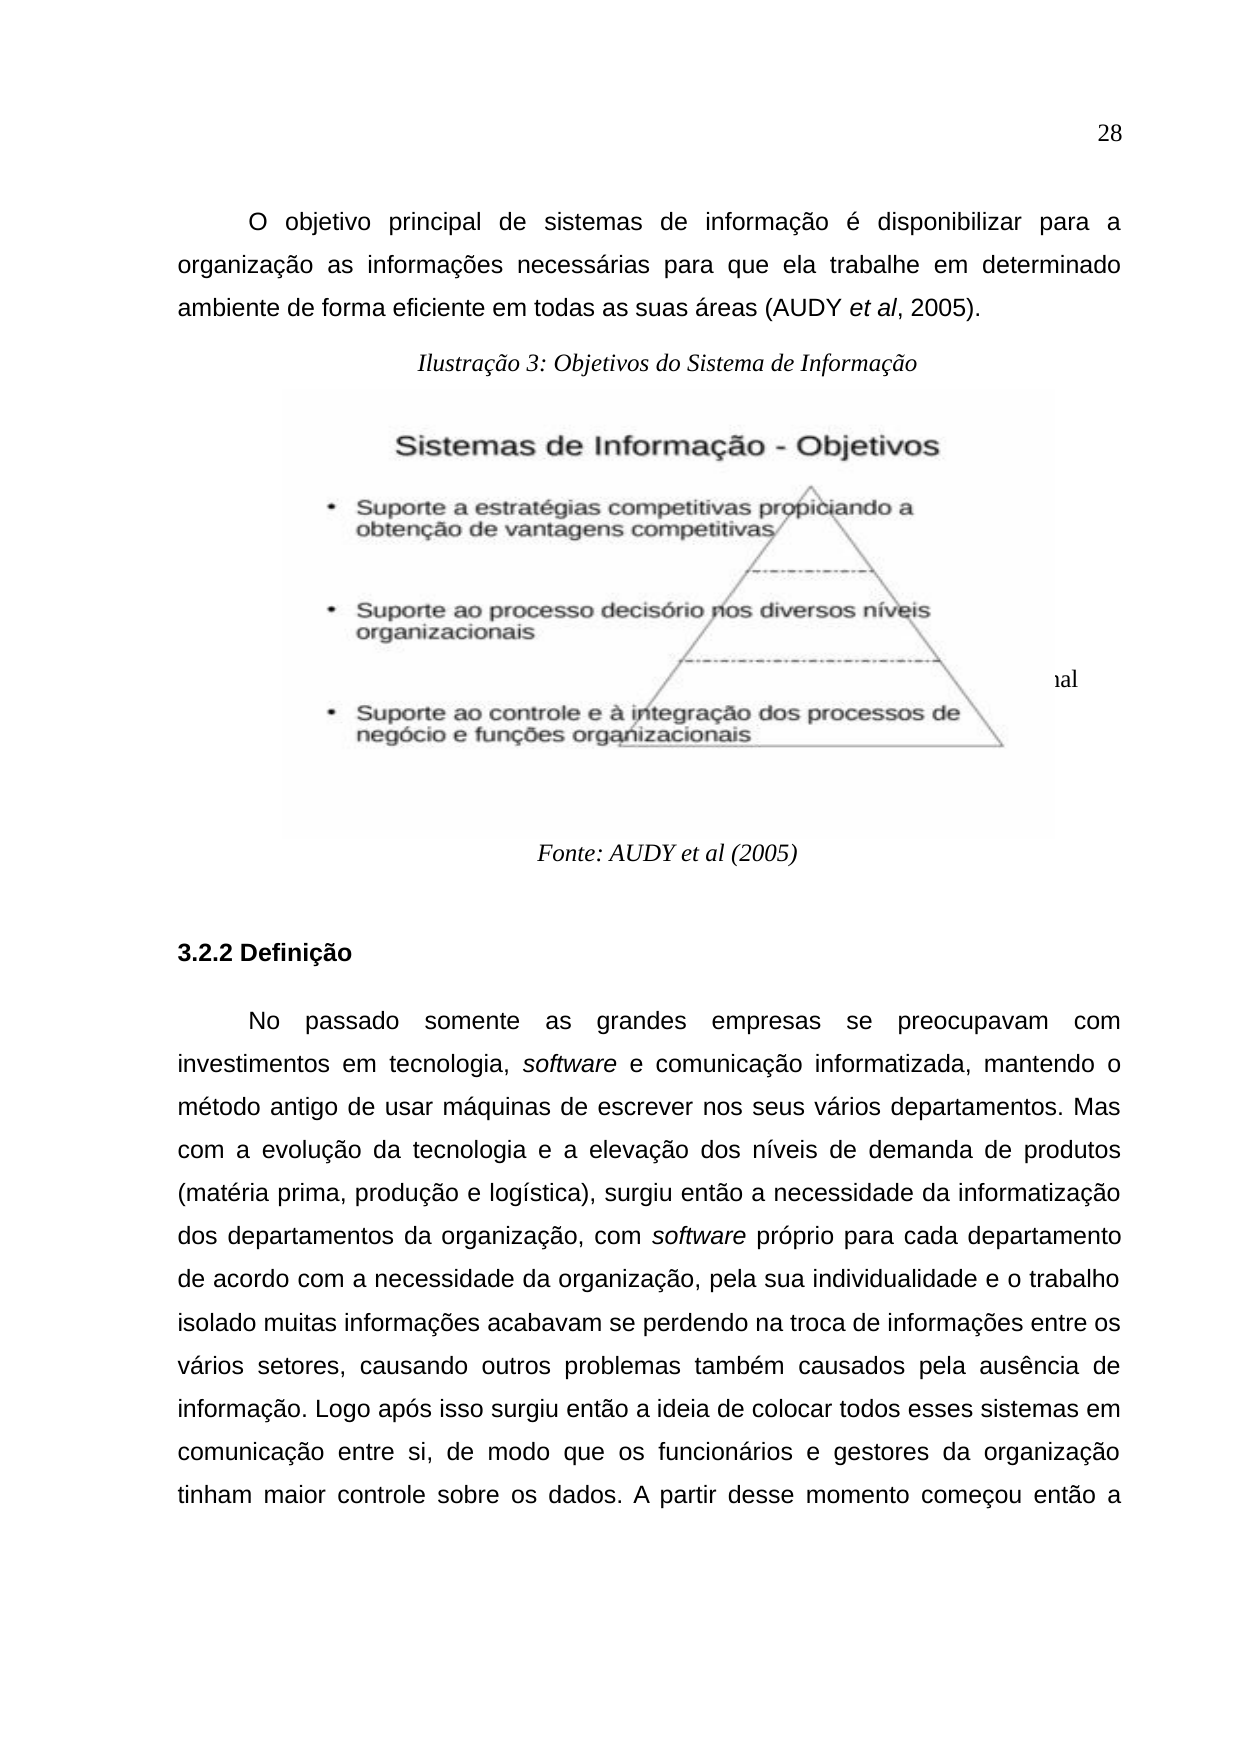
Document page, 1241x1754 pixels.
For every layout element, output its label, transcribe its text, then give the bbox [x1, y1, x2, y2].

picture [282, 389, 1055, 839]
text Fonte: AUDY et al (2005) [288, 839, 1049, 867]
text O objetivo principal de sistemas de informação é disponibilizar para a organização as informações necessárias para que ela trabalhe em determinado ambiente de forma eficiente em todas as suas áreas (AUDY et al, 2005). [177, 207, 1122, 322]
subtitle 3.2.2 Definição [177, 938, 1122, 966]
text No passado somente as grandes empresas se preocupavam com investimentos em tecnologia, software e comunicação informatizada, mantendo o método antigo de usar máquinas de escrever nos seus vários departamentos. Mas com a evolução da tecnologia e a elevação dos níveis de demanda de produtos (matéria prima, produção e logística), surgiu então a necessidade da informatização dos departamentos da organização, com software próprio para cada departamento de acordo com a necessidade da organização, pela sua individualidade e o trabalho isolado muitas informações acabavam se perdendo na troca de informações entre os vários setores, causando outros problemas também causados pela ausência de informação. Logo após isso surgiu então a ideia de colocar todos esses sistemas em comunicação entre si, de modo que os funcionários e gestores da organização tinham maior controle sobre os dados. A partir desse momento começou então a [177, 1006, 1122, 1509]
text Ilustração 3: Objetivos do Sistema de Informação [248, 348, 1089, 389]
